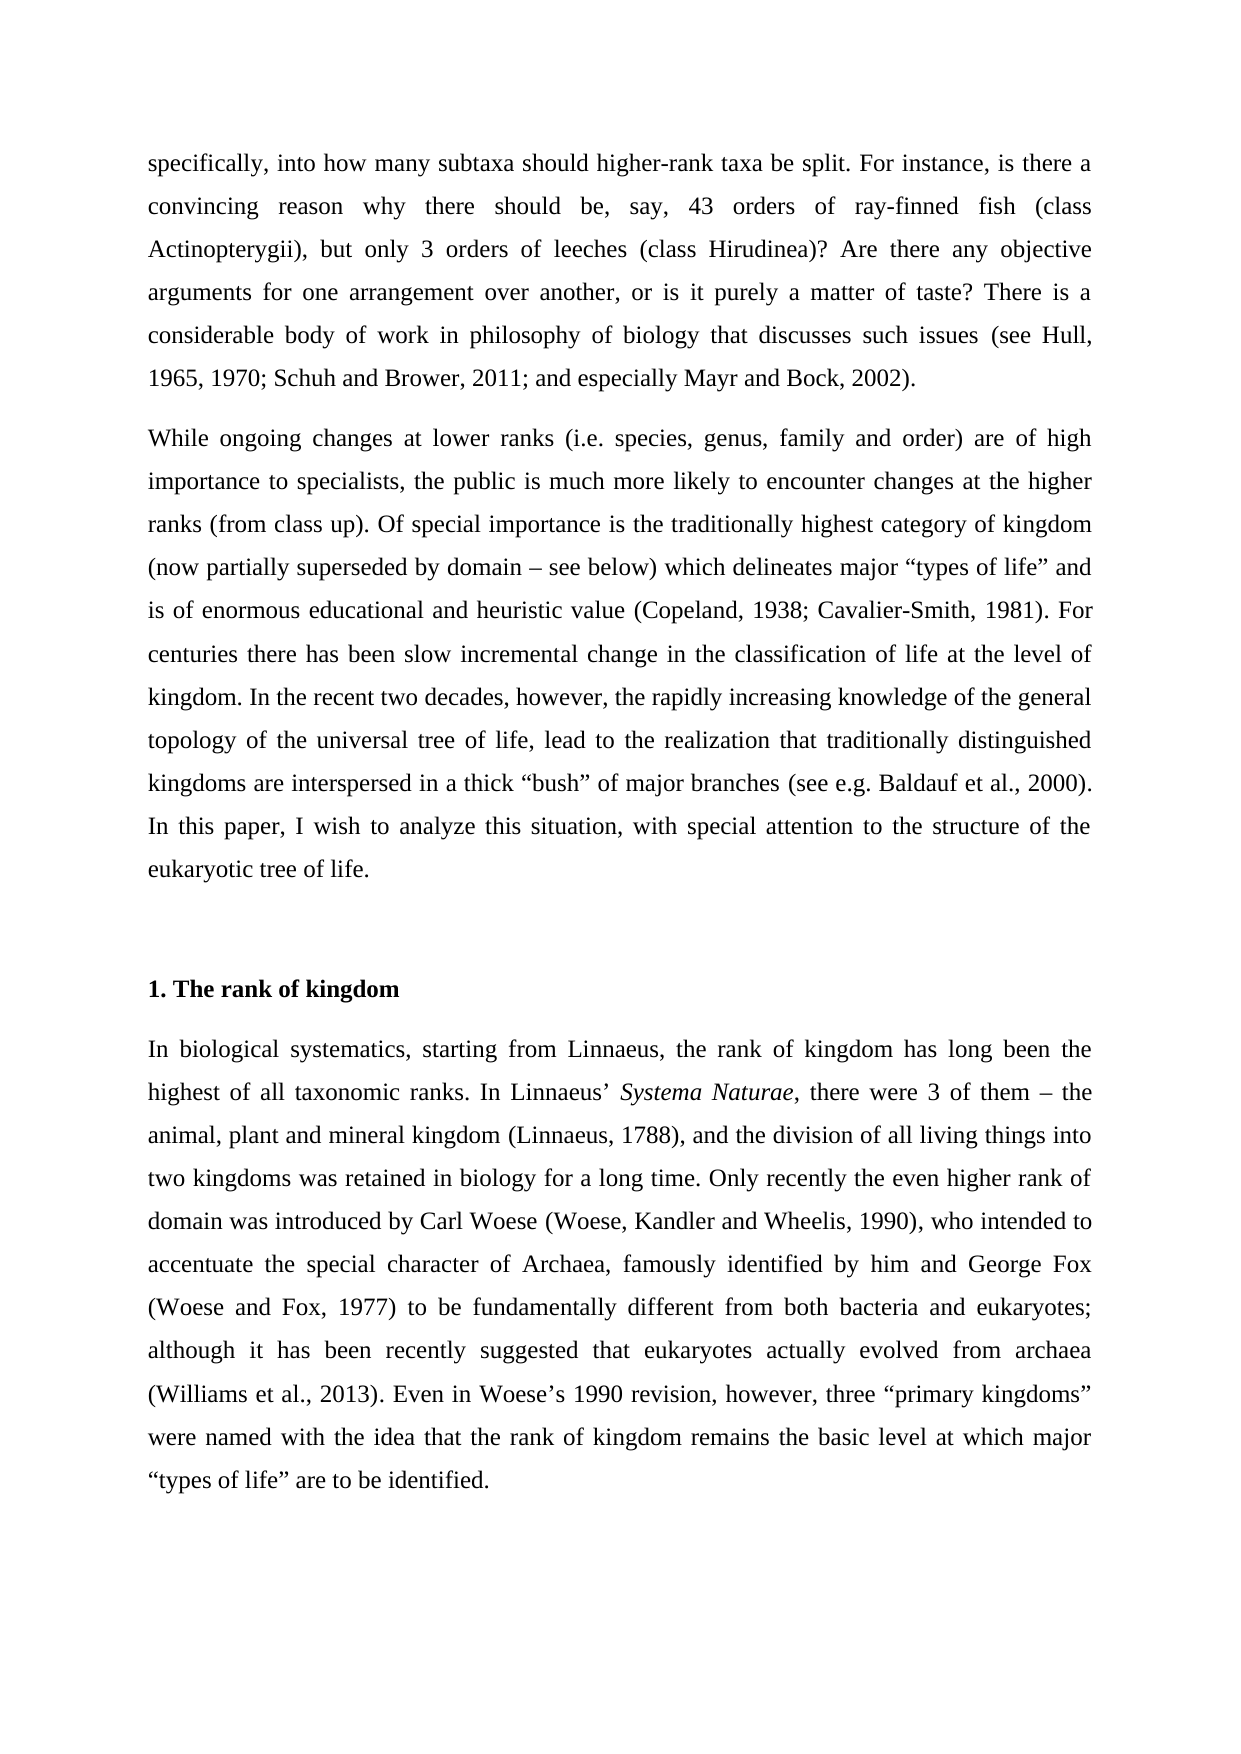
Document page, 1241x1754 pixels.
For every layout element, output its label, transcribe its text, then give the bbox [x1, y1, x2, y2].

text While ongoing changes at lower ranks (i.e. species, genus, family and order) are of high importance to specialists, the public is much more likely to encounter changes at the higher ranks (from class up). Of special importance is the traditionally highest category of kingdom (now partially superseded by domain – see below) which delineates major “types of life” and is of enormous educational and heuristic value (Copeland, 1938; Cavalier-Smith, 1981). For centuries there has been slow incremental change in the classification of life at the level of kingdom. In the recent two decades, however, the rapidly increasing knowledge of the general topology of the universal tree of life, lead to the realization that traditionally distinguished kingdoms are interspersed in a thick “bush” of major branches (see e.g. Baldauf et al., 2000). In this paper, I wish to analyze this situation, with special attention to the structure of the eukaryotic tree of life. [148, 423, 1093, 883]
text In biological systematics, starting from Linnaeus, the rank of kingdom has long been the highest of all taxonomic ranks. In Linnaeus’ Systema Naturae, there were 3 of them – the animal, plant and mineral kingdom (Linnaeus, 1788), and the division of all living things into two kingdoms was retained in biology for a long time. Only recently the even higher rank of domain was introduced by Carl Woese (Woese, Kandler and Wheelis, 1990), who intended to accentuate the special character of Archaea, famously identified by him and George Fox (Woese and Fox, 1977) to be fundamentally different from both bacteria and eukaryotes; although it has been recently suggested that eukaryotes actually evolved from archaea (Williams et al., 2013). Even in Woese’s 1990 revision, however, three “primary kingdoms” were named with the idea that the rank of kingdom remains the basic level at which major “types of life” are to be identified. [148, 1034, 1093, 1494]
text 1. The rank of kingdom [148, 974, 1093, 1003]
text specifically, into how many subtaxa should higher-rank taxa be split. For instance, is there a convincing reason why there should be, say, 43 orders of ray-finned fish (class Actinopterygii), but only 3 orders of leeches (class Hirudinea)? Are there any objective arguments for one arrangement over another, or is it purely a matter of taste? There is a considerable body of work in philosophy of biology that discusses such issues (see Hull, 1965, 1970; Schuh and Brower, 2011; and especially Mayr and Bock, 2002). [148, 148, 1093, 392]
